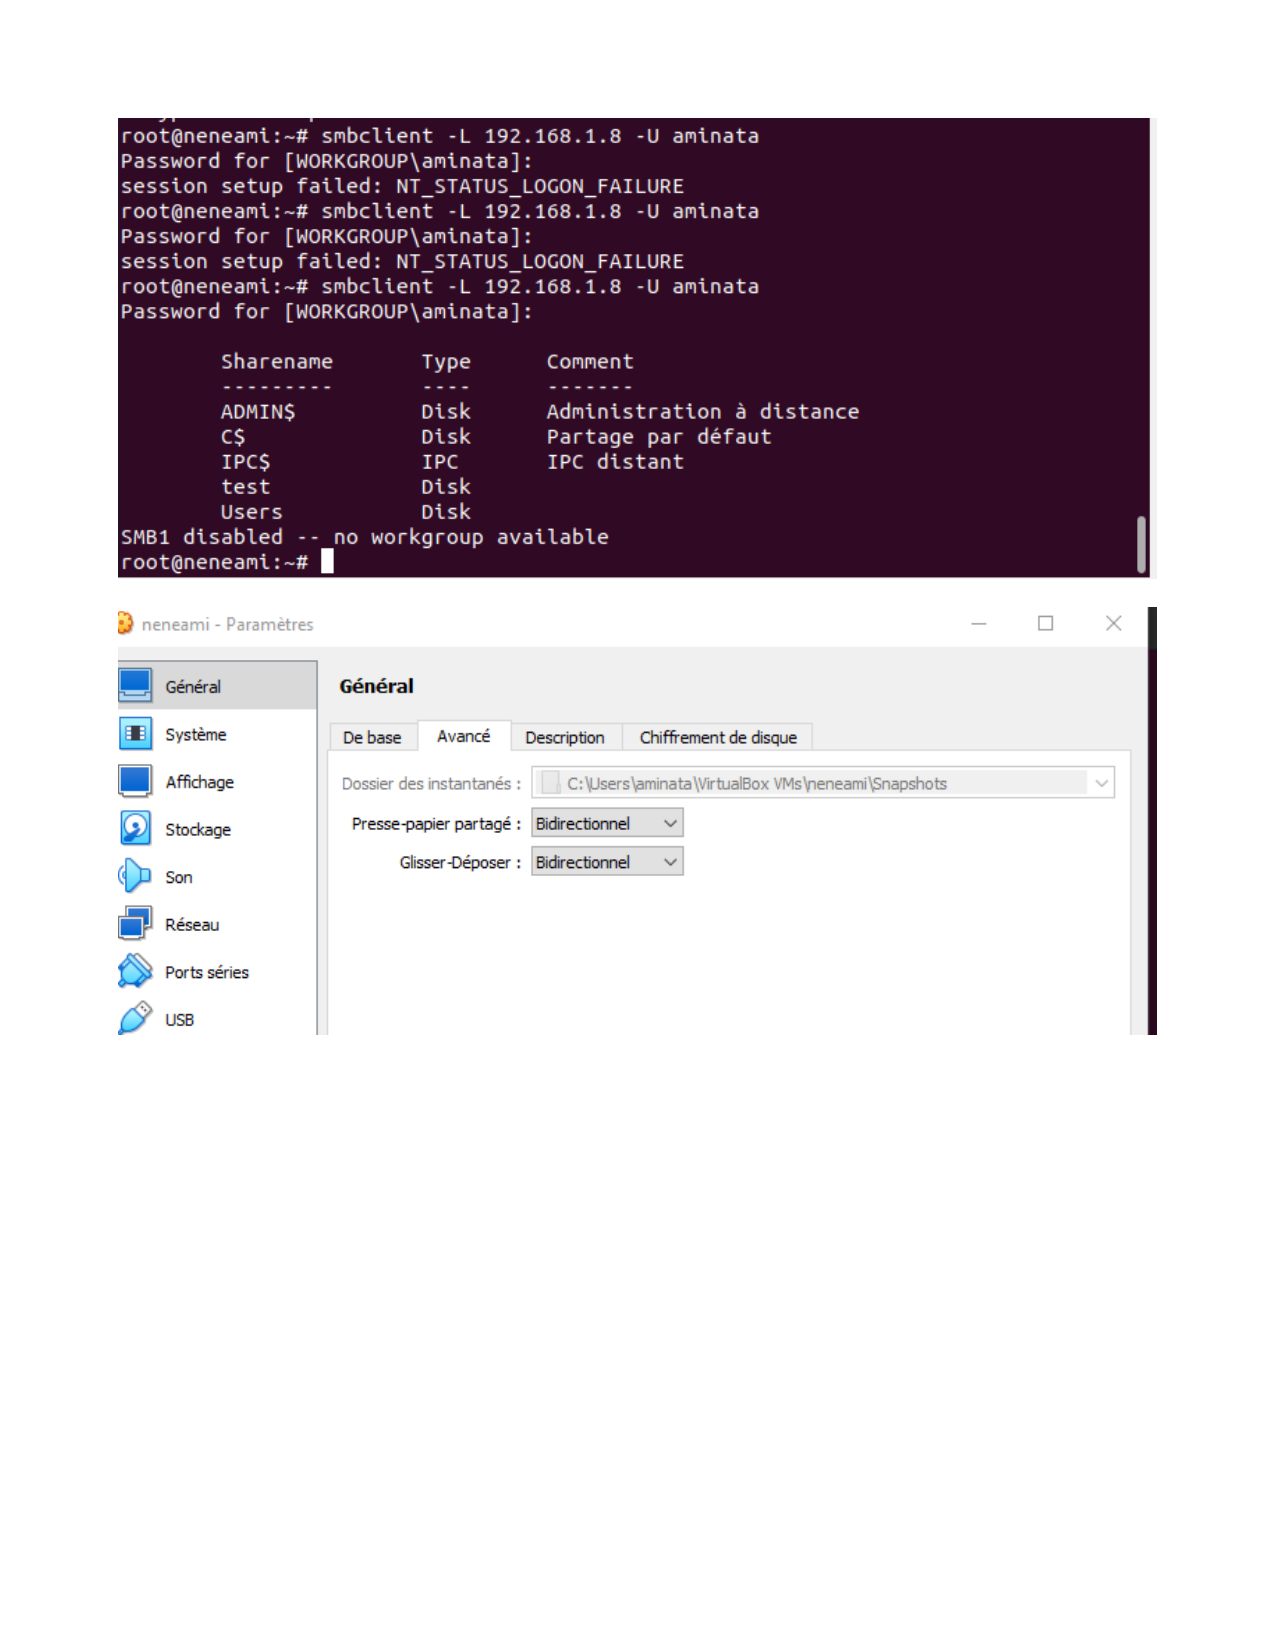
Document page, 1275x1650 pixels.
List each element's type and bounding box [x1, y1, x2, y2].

picture [118, 118, 1157, 579]
picture [118, 607, 1157, 1035]
